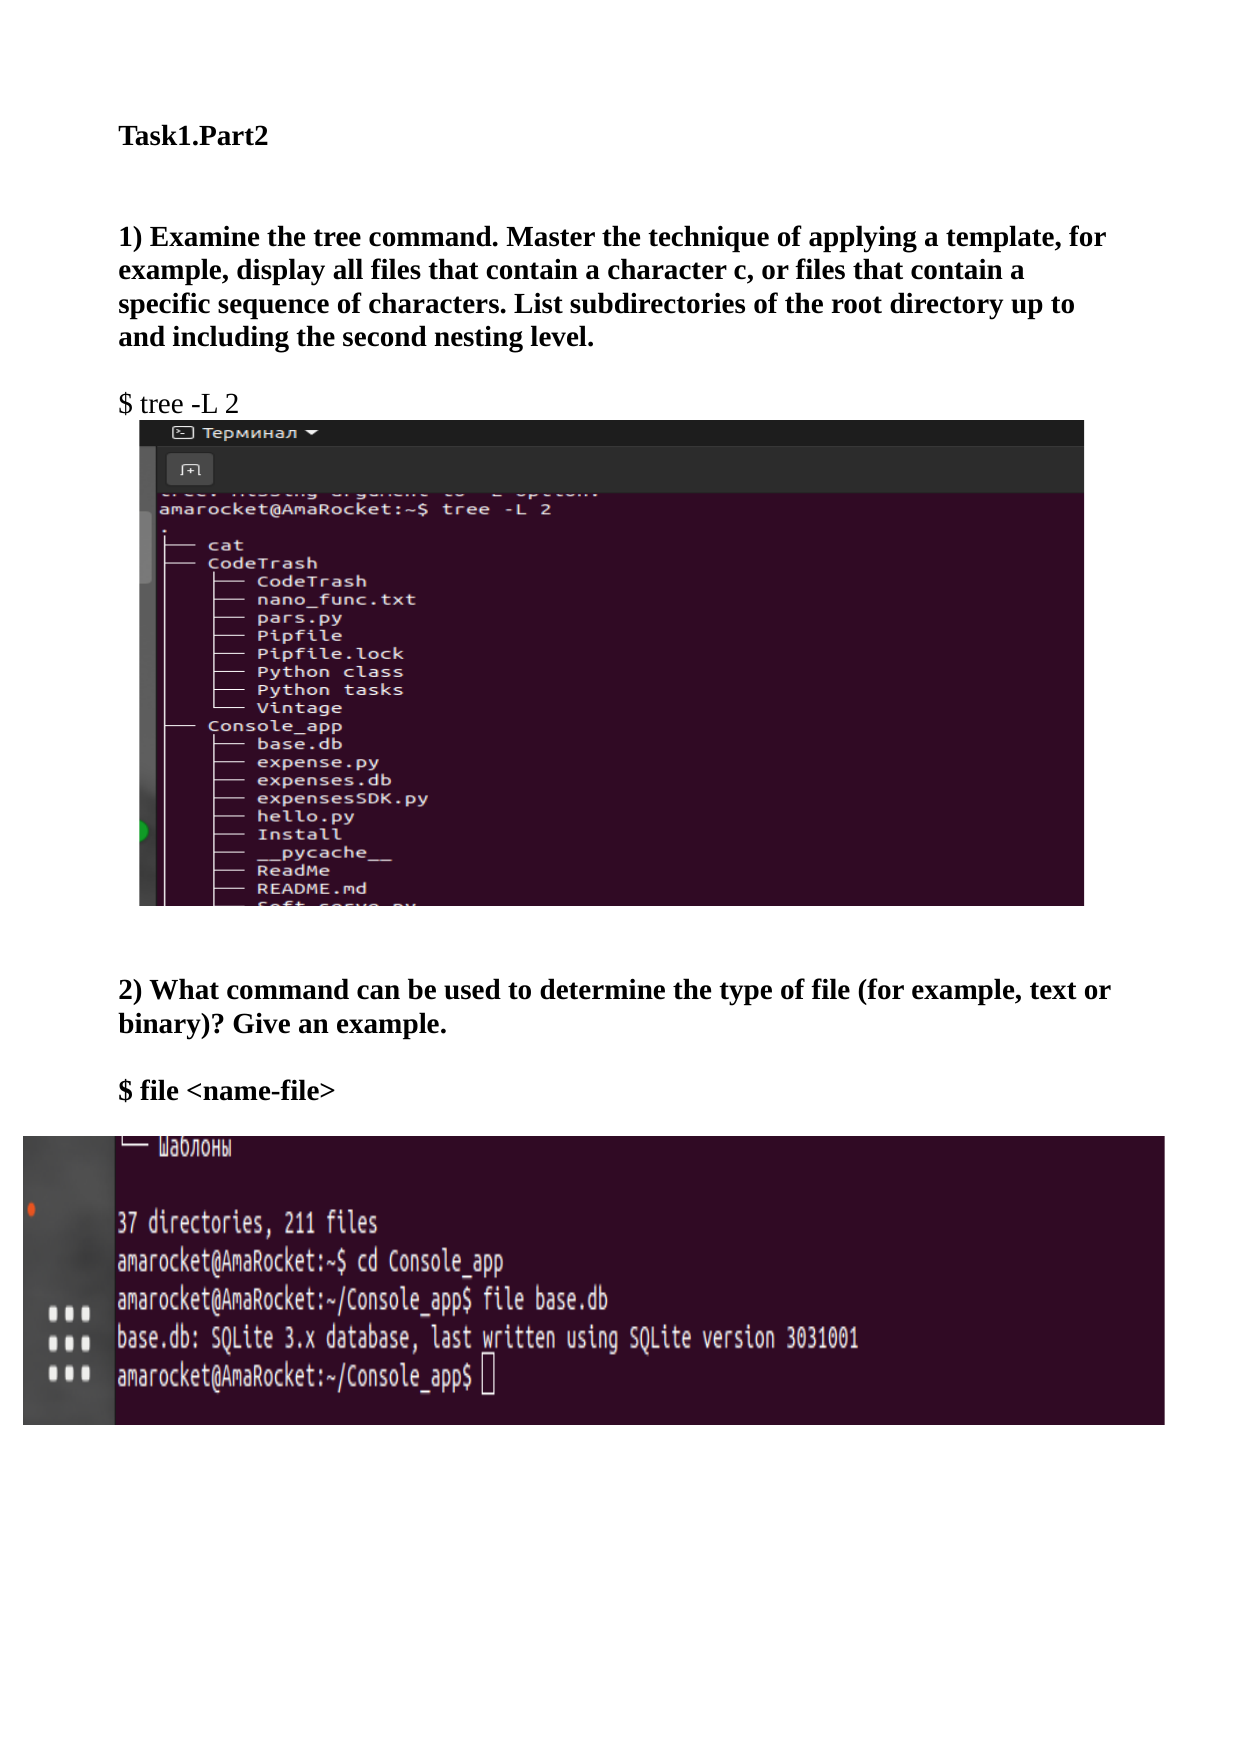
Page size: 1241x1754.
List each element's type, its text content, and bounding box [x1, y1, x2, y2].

text 1) Examine the tree command. Master the technique of applying a template, for [118, 219, 1122, 252]
text example, display all files that contain a character c, or files that contain a [118, 252, 1122, 286]
text specific sequence of characters. List subdirectories of the root directory up to [118, 286, 1122, 319]
text and including the second nesting level. [118, 319, 1122, 353]
text 2) What command can be used to determine the type of file (for example, text or [118, 972, 1122, 1006]
text binary)? Give an example. [118, 1006, 1122, 1039]
text Task1.Part2 [118, 118, 1122, 152]
text $ tree -L 2 [118, 386, 1122, 420]
text $ file <name-file> [118, 1073, 1122, 1107]
